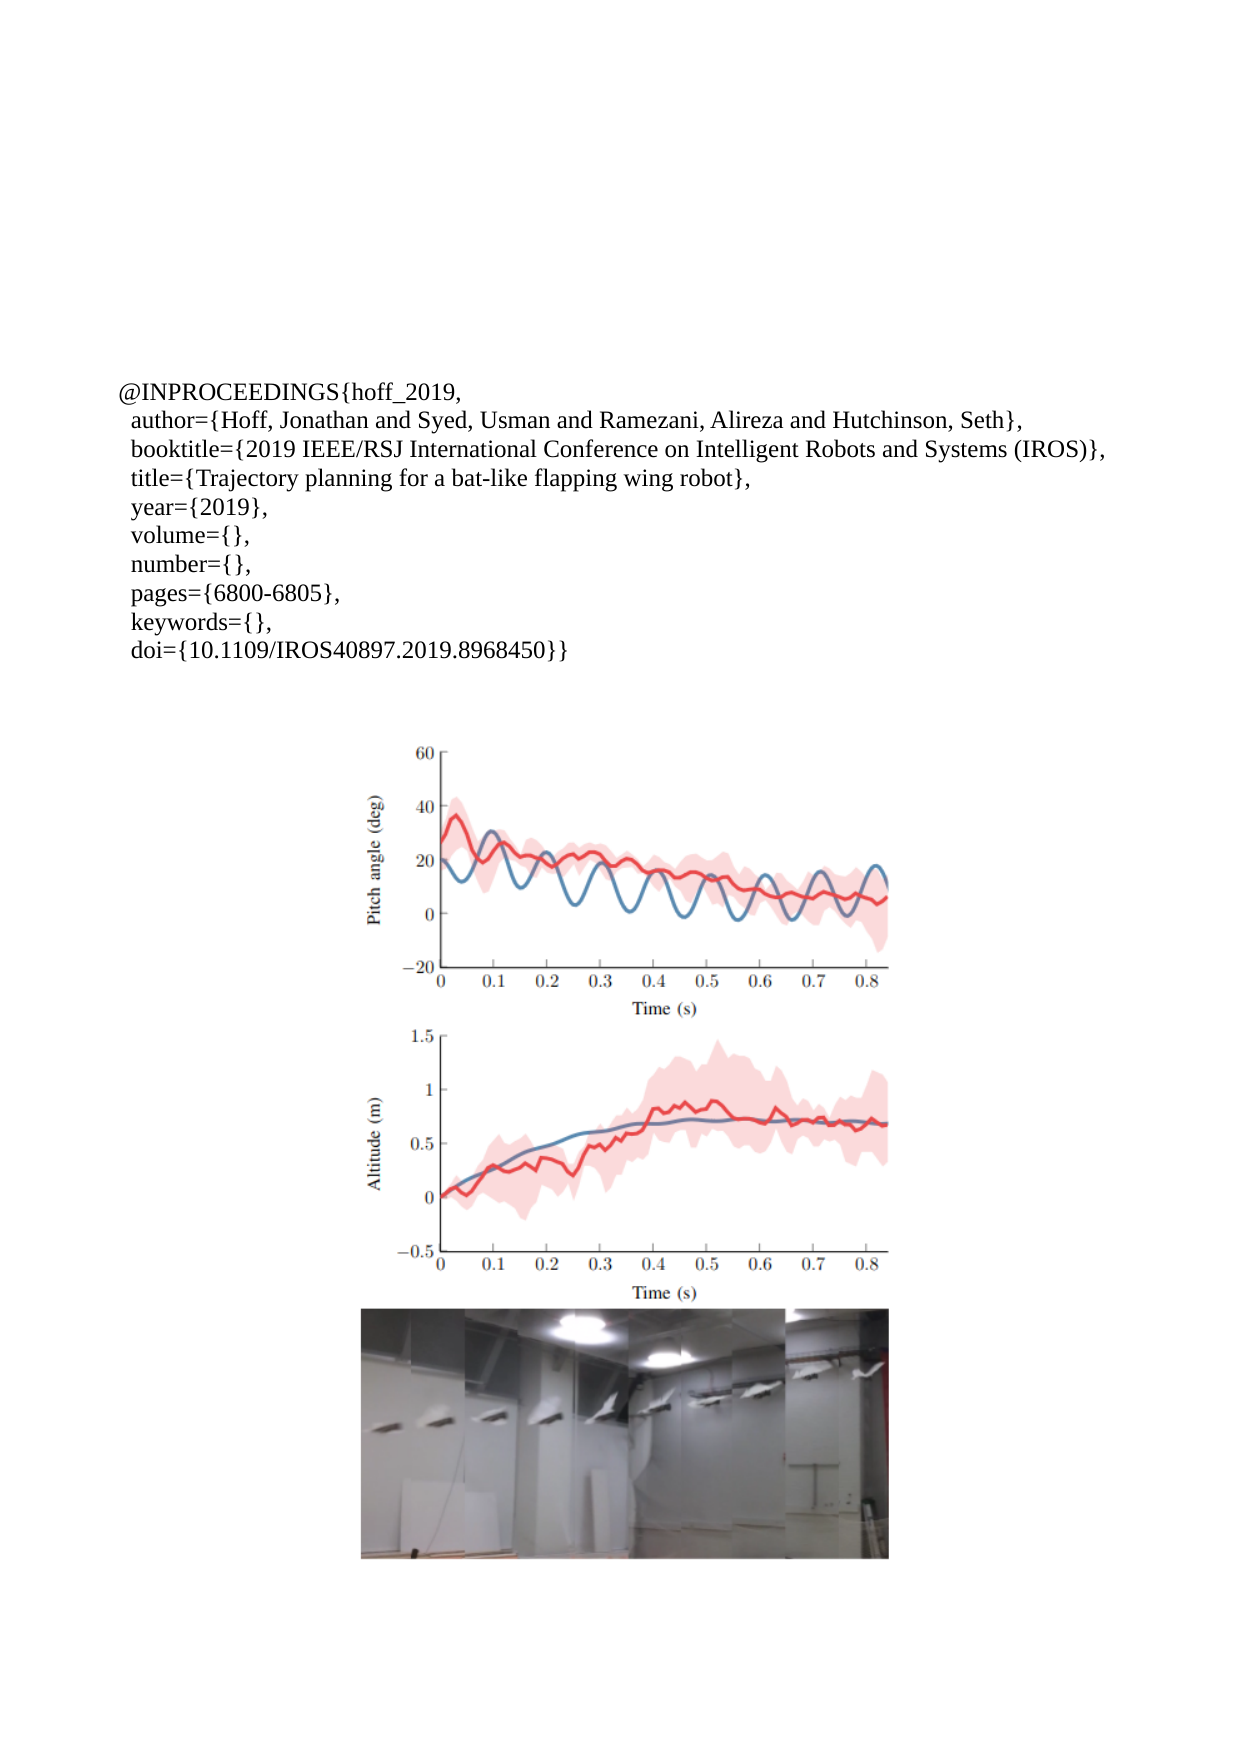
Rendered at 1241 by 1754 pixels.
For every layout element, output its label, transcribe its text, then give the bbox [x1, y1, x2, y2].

text number={}, [118, 549, 1122, 578]
text year={2019}, [118, 492, 1122, 521]
text author={Hoff, Jonathan and Syed, Usman and Ramezani, Alireza and Hutchinson, Seth}, [118, 406, 1122, 434]
text booktitle={2019 IEEE/RSJ International Conference on Intelligent Robots and Systems (IROS)}, [118, 434, 1122, 463]
text keywords={}, [118, 607, 1122, 636]
text doi={10.1109/IROS40897.2019.8968450}} [118, 636, 1122, 664]
text title={Trajectory planning for a bat-like flapping wing robot}, [118, 463, 1122, 492]
picture [286, 725, 954, 1568]
text volume={}, [118, 521, 1122, 549]
text @INPROCEEDINGS{hoff_2019, [118, 377, 1122, 406]
text pages={6800-6805}, [118, 578, 1122, 607]
